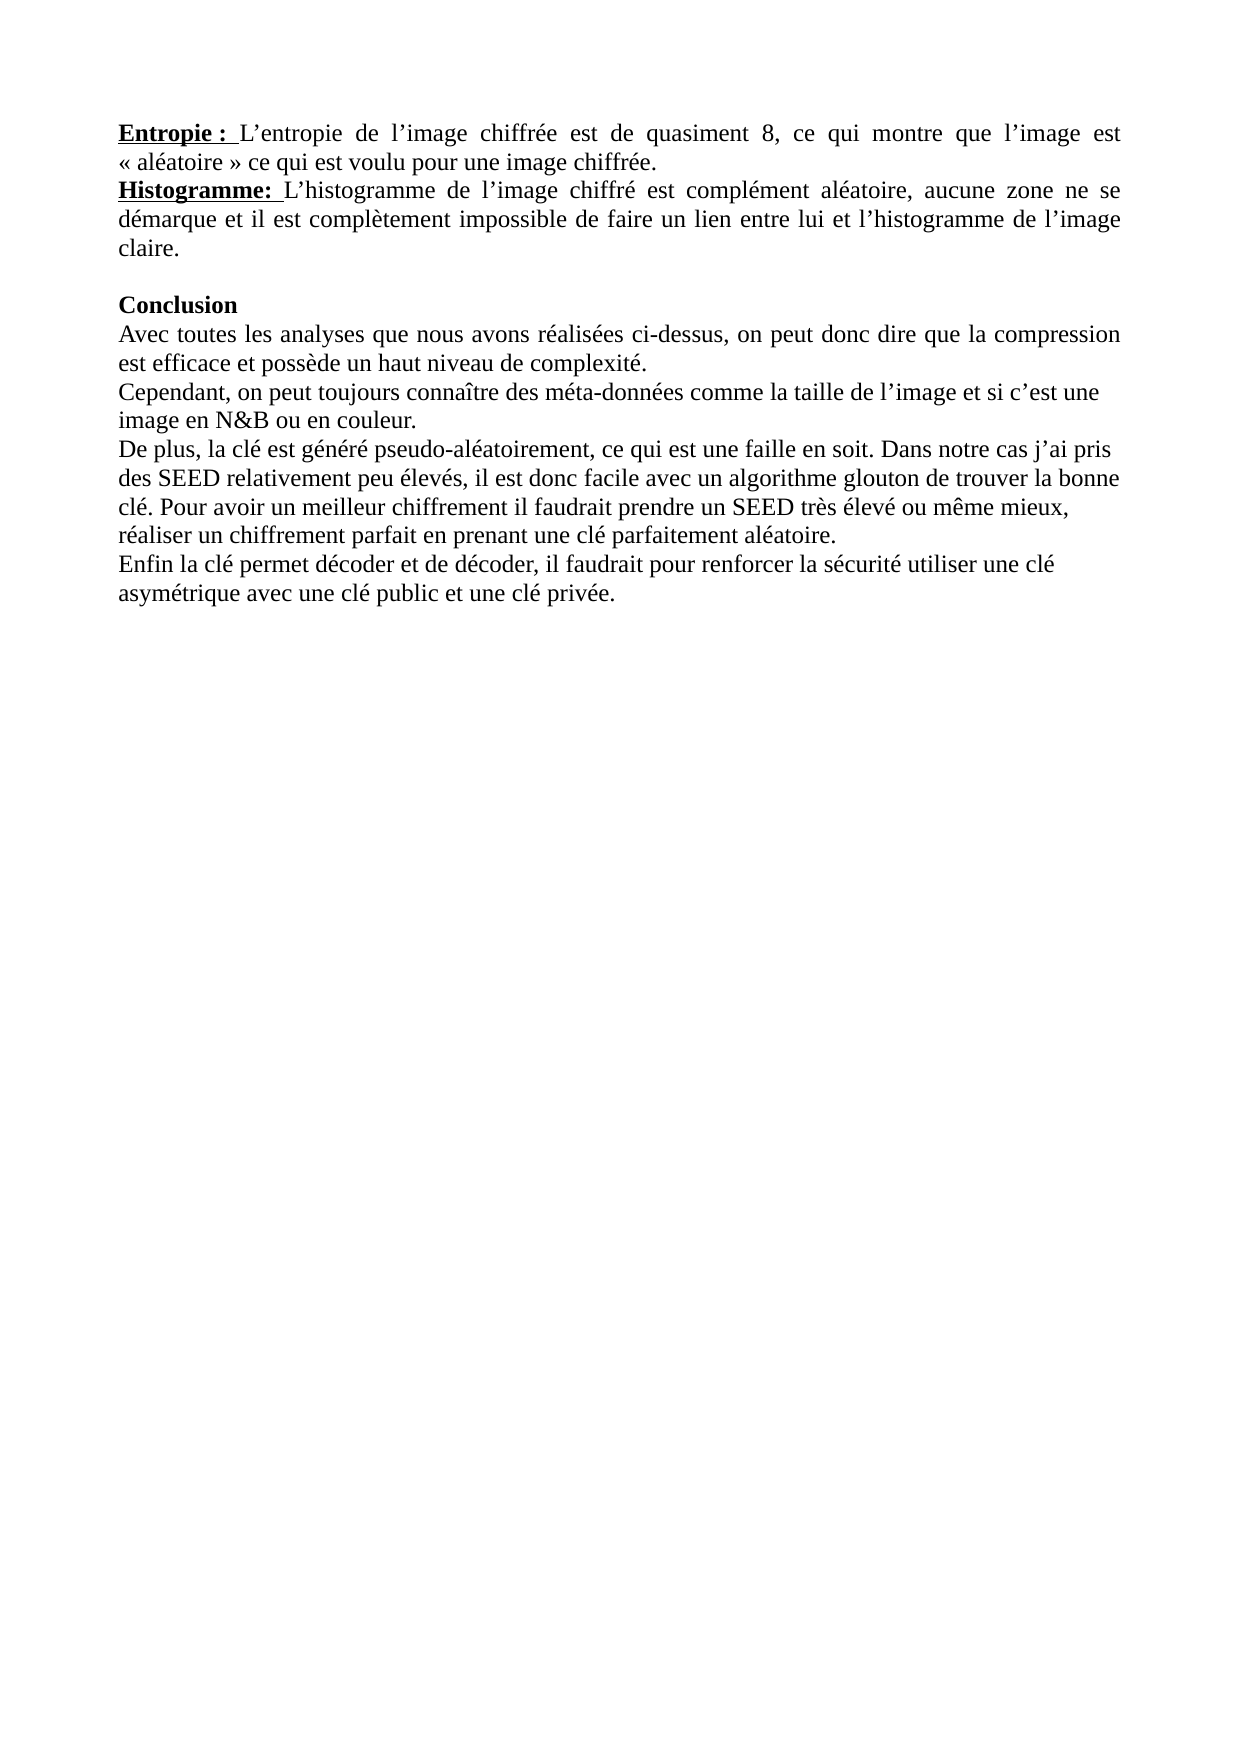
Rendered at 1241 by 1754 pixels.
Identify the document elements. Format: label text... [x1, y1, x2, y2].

text Enfin la clé permet décoder et de décoder, il faudrait pour renforcer la sécurité utiliser une clé asymétrique avec une clé public et une clé privée. [118, 549, 1122, 607]
text Histogramme: L’histogramme de l’image chiffré est complément aléatoire, aucune zone ne se démarque et il est complètement impossible de faire un lien entre lui et l’histogramme de l’image claire. [118, 176, 1122, 262]
text Avec toutes les analyses que nous avons réalisées ci-dessus, on peut donc dire que la compression est efficace et possède un haut niveau de complexité. [118, 319, 1122, 377]
text Entropie : L’entropie de l’image chiffrée est de quasiment 8, ce qui montre que l’image est « aléatoire » ce qui est voulu pour une image chiffrée. [118, 118, 1122, 176]
text Cependant, on peut toujours connaître des méta-données comme la taille de l’image et si c’est une image en N&B ou en couleur. De plus, la clé est généré pseudo-aléatoirement, ce qui est une faille en soit. Dans notre cas j’ai pris des SEED relativement peu élevés, il est donc facile avec un algorithme glouton de trouver la bonne clé. Pour avoir un meilleur chiffrement il faudrait prendre un SEED très élevé ou même mieux, réaliser un chiffrement parfait en prenant une clé parfaitement aléatoire. [118, 377, 1122, 549]
text Conclusion [118, 291, 1122, 319]
